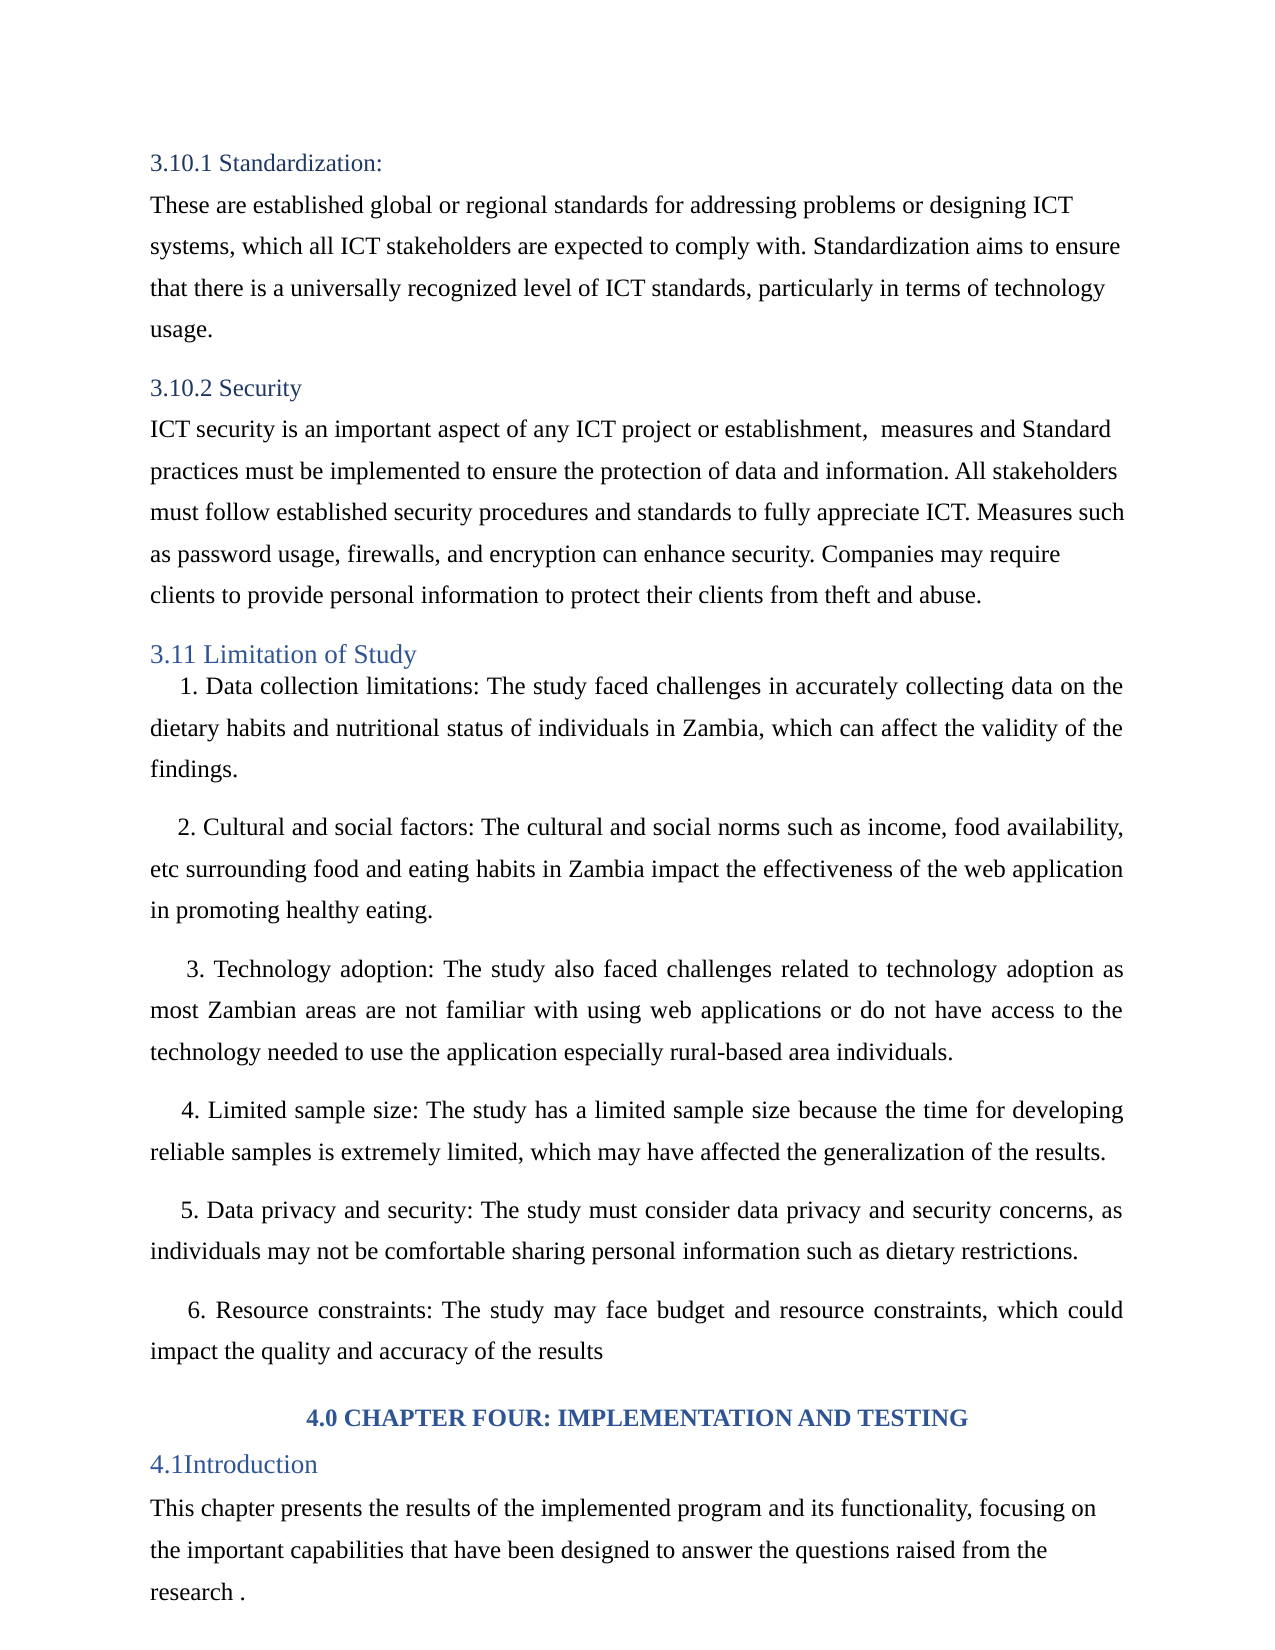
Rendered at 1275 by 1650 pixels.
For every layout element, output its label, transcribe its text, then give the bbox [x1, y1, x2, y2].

subtitle 3.10.2 Security [150, 374, 1125, 401]
subtitle 4.1Introduction [150, 1449, 1125, 1479]
text 1. Data collection limitations: The study faced challenges in accurately collecting data on the dietary habits and nutritional status of individuals in Zambia, which can affect the validity of the findings. [150, 672, 1125, 783]
subtitle 4.0 CHAPTER FOUR: IMPLEMENTATION AND TESTING [150, 1404, 1125, 1432]
subtitle 3.10.1 Standardization: [150, 149, 1125, 177]
text 4. Limited sample size: The study has a limited sample size because the time for developing reliable samples is extremely limited, which may have affected the generalization of the results. [150, 1096, 1125, 1165]
text 2. Cultural and social factors: The cultural and social norms such as income, food availability, etc surrounding food and eating habits in Zambia impact the effectiveness of the web application in promoting healthy eating. [150, 813, 1125, 924]
text 6. Resource constraints: The study may face budget and resource constraints, which could impact the quality and accuracy of the results [150, 1296, 1125, 1365]
text 3. Technology adoption: The study also faced challenges related to technology adoption as most Zambian areas are not familiar with using web applications or do not have access to the technology needed to use the application especially rural-based area individuals. [150, 955, 1125, 1066]
text These are established global or regional standards for addressing problems or designing ICT systems, which all ICT stakeholders are expected to comply with. Standardization aims to ensure that there is a universally recognized level of ICT standards, particularly in terms of technology usage. [150, 191, 1125, 343]
text This chapter presents the results of the implemented program and its functionality, focusing on the important capabilities that have been designed to answer the questions raised from the research . [150, 1494, 1125, 1605]
subtitle 3.11 Limitation of Study [150, 640, 1125, 670]
text ICT security is an important aspect of any ICT project or establishment, measures and Standard practices must be implemented to ensure the protection of data and information. All stakeholders must follow established security procedures and standards to fully appreciate ICT. Measures such as password usage, firewalls, and encryption can enhance security. Companies may require clients to provide personal information to protect their clients from theft and abuse. [150, 415, 1125, 609]
text 5. Data privacy and security: The study must consider data privacy and security concerns, as individuals may not be comfortable sharing personal information such as dietary restrictions. [150, 1196, 1125, 1265]
